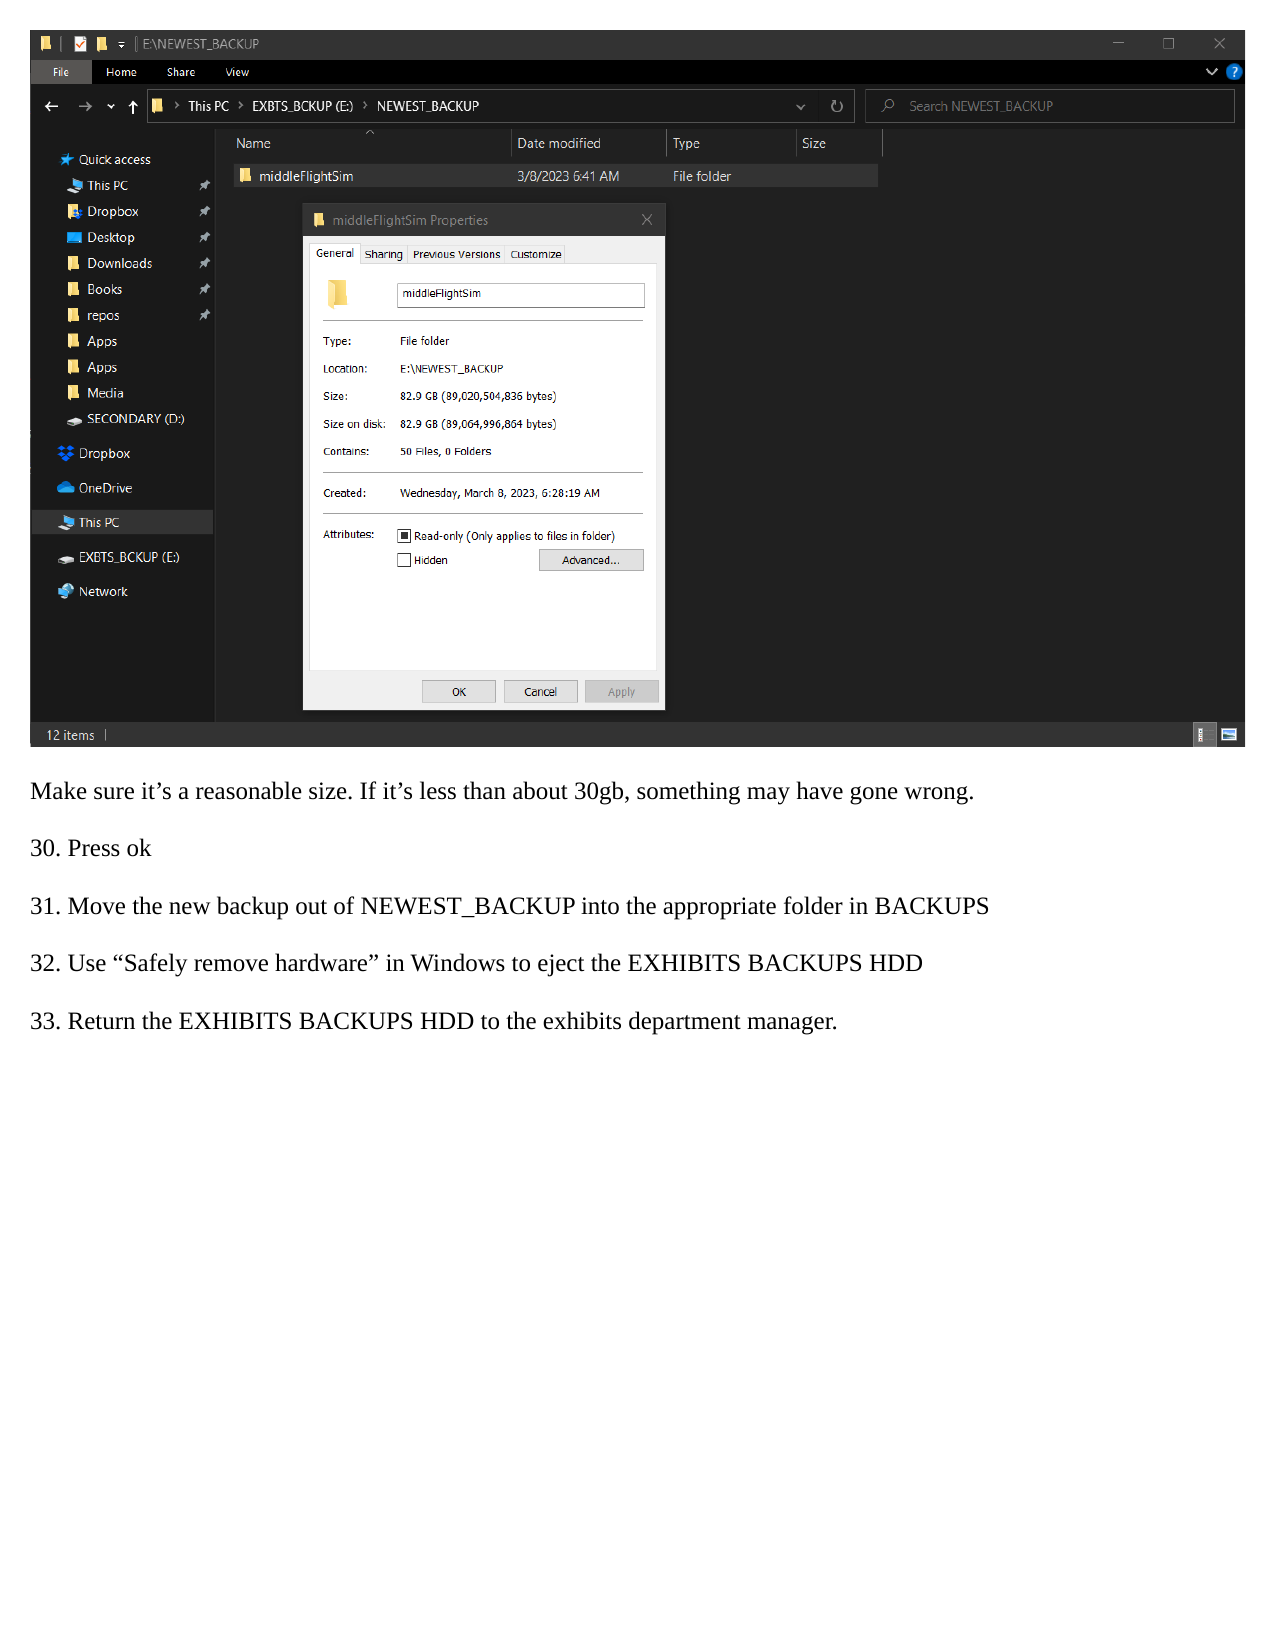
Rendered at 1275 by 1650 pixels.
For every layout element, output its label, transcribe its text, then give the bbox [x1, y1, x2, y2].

text 31. Move the new backup out of NEWEST_BACKUP into the appropriate folder in BACKUPS [30, 891, 1245, 919]
text 33. Return the EXHIBITS BACKUPS HDD to the exhibits department manager. [30, 1006, 1245, 1034]
picture [30, 30, 1246, 747]
text Make sure it’s a reasonable size. If it’s less than about 30gb, something may have gone wrong. [30, 747, 1245, 804]
text 32. Use “Safely remove hardware” in Windows to eject the EXHIBITS BACKUPS HDD [30, 948, 1245, 977]
text 30. Press ok [30, 833, 1245, 862]
